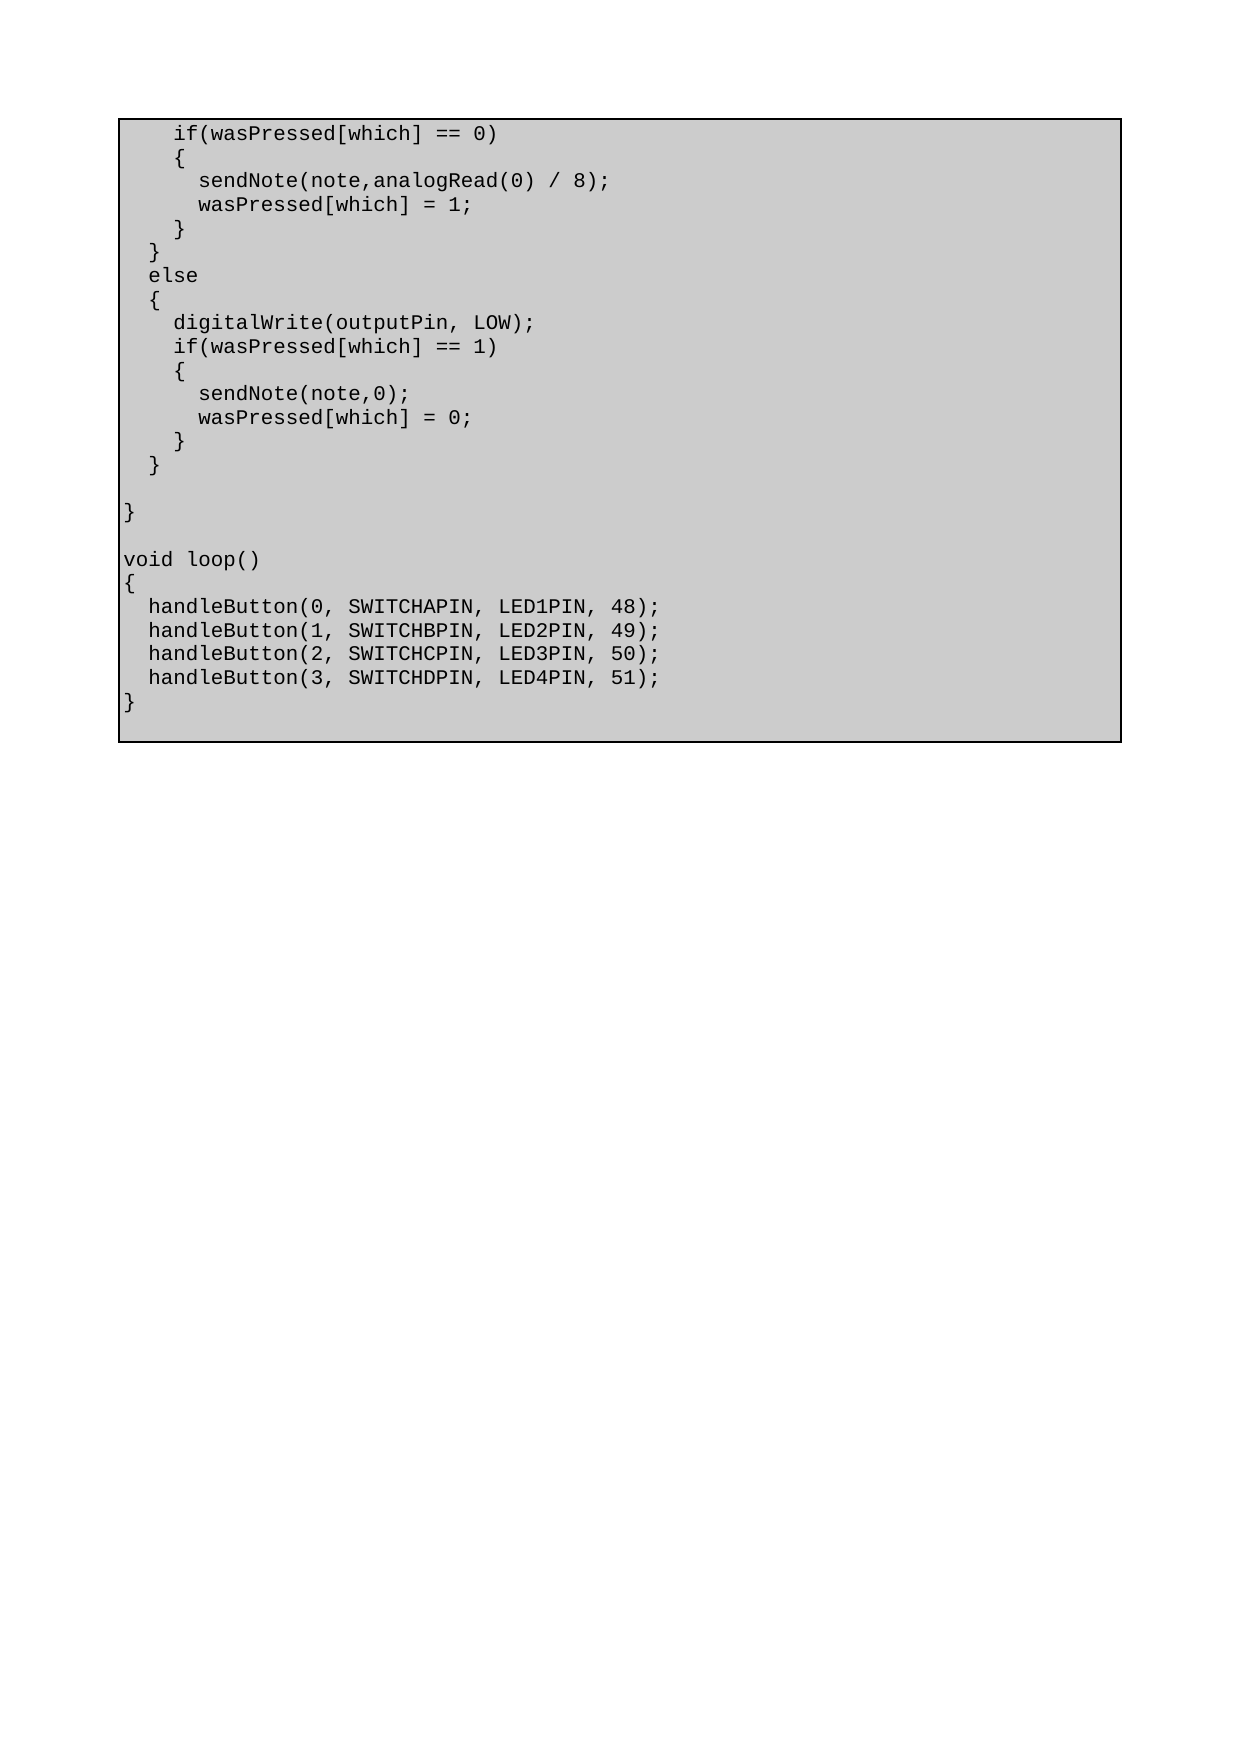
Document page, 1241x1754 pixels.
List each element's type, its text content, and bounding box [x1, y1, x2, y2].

text { [120, 284, 1120, 307]
text void loop() [120, 544, 1120, 567]
text wasPressed[which] = 0; [120, 402, 1120, 426]
text sendNote(note,0); [120, 378, 1120, 402]
text } [120, 449, 1120, 473]
text wasPressed[which] = 1; [120, 189, 1120, 213]
text } [120, 236, 1120, 260]
text else [120, 260, 1120, 284]
text } [120, 496, 1120, 520]
text handleButton(3, SWITCHDPIN, LED4PIN, 51); [120, 662, 1120, 686]
text if(wasPressed[which] == 0) [120, 120, 1120, 142]
text { [120, 354, 1120, 378]
text { [120, 142, 1120, 165]
text { [120, 567, 1120, 591]
text handleButton(1, SWITCHBPIN, LED2PIN, 49); [120, 615, 1120, 638]
text handleButton(2, SWITCHCPIN, LED3PIN, 50); [120, 638, 1120, 662]
text handleButton(0, SWITCHAPIN, LED1PIN, 48); [120, 591, 1120, 615]
text } [120, 686, 1120, 709]
text } [120, 426, 1120, 449]
text sendNote(note,analogRead(0) / 8); [120, 165, 1120, 189]
text digitalWrite(outputPin, LOW); [120, 307, 1120, 331]
text if(wasPressed[which] == 1) [120, 331, 1120, 354]
text } [120, 213, 1120, 236]
